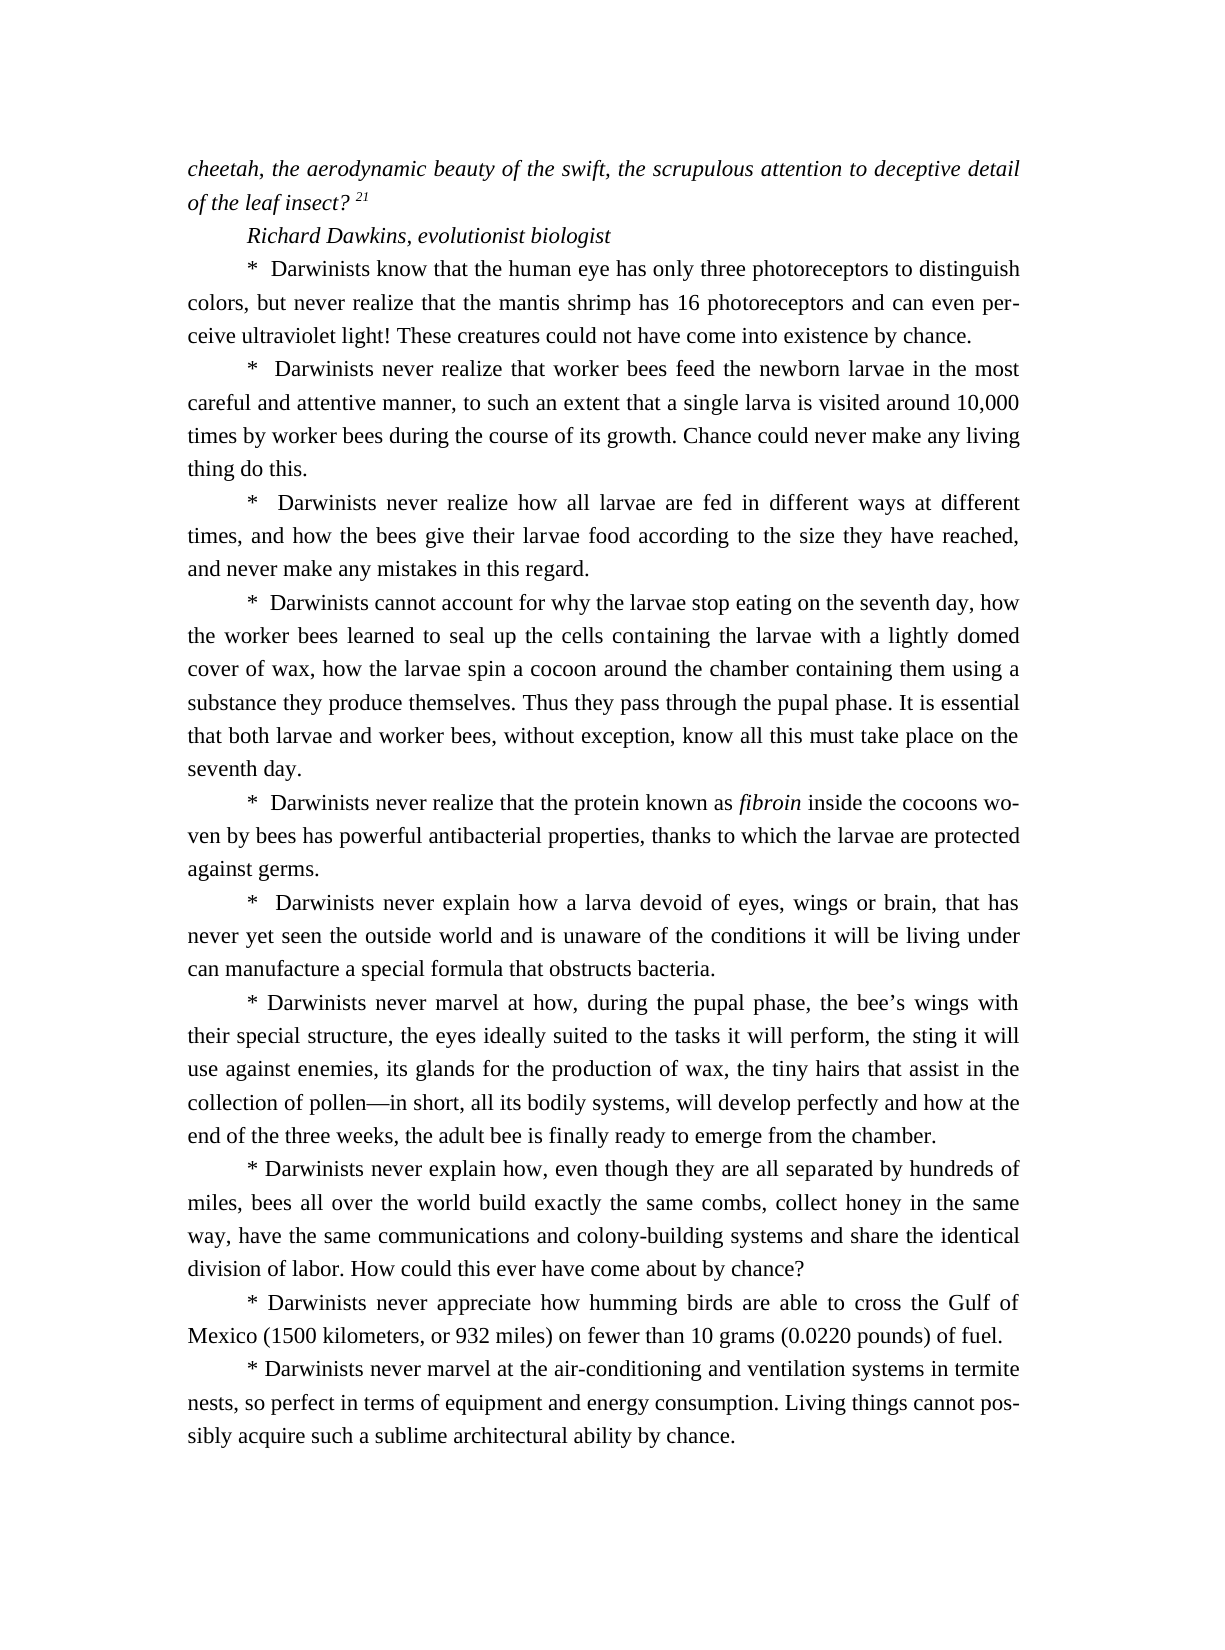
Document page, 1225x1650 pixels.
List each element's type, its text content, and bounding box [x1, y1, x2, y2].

text * Darwinists nev­er re­al­ize that work­er bees feed the new­born lar­vae in the most care­ful and at­ten­tive man­ner, to such an ex­tent that a sin­gle lar­va is vis­it­ed around 10,000 times by work­er bees dur­ing the course of its growth. Chance could nev­er make any liv­ing thing do this. [187, 350, 1020, 483]
text * Darwinists know that the hu­man eye has on­ly three pho­to­re­cep­tors to dis­tin­guish col­ors, but nev­er re­al­ize that the man­tis shrimp has 16 pho­to­re­cep­tors and can even per­ceive ul­tra­vi­o­let light! These crea­tures could not have come in­to ex­is­tence by chance. [187, 250, 1020, 350]
text * Darwinists nev­er ap­pre­ci­ate how hum­ming birds are able to cross the Gulf of Mexico (1500 kil­o­me­ters, or 932 miles) on few­er than 10 grams (0.0220 pounds) of fu­el. [187, 1283, 1020, 1350]
text * Darwinists nev­er ex­plain how a lar­va de­void of eyes, wings or brain, that has nev­er yet seen the out­side world and is un­a­ware of the con­di­tions it will be liv­ing un­der can man­u­fac­ture a spe­cial for­mu­la that ob­structs bac­te­ria. [187, 883, 1020, 983]
text * Darwinists nev­er ex­plain how, even though they are all sep­a­rat­ed by hun­dreds of miles, bees all over the world build ex­act­ly the same combs, col­lect hon­ey in the same way, have the same com­mu­ni­ca­tions and col­o­ny-build­ing sys­tems and share the iden­ti­cal di­vi­sion of la­bor. How could this ev­er have come about by chance? [187, 1150, 1020, 1283]
text * Darwinists nev­er re­al­ize how all lar­vae are fed in dif­fer­ent ways at dif­fer­ent times, and how the bees give their lar­vae food ac­cord­ing to the size they have reached, and nev­er make any mis­takes in this re­gard. [187, 483, 1020, 583]
text * Darwinists can­not ac­count for why the lar­vae stop eat­ing on the sev­enth day, how the work­er bees learned to seal up the cells con­tain­ing the lar­vae with a light­ly domed cov­er of wax, how the lar­vae spin a co­coon around the cham­ber con­tain­ing them us­ing a sub­stance they pro­duce them­selves. Thus they pass through the pu­pal phase. It is es­sen­tial that both lar­vae and work­er bees, with­out ex­cep­tion, know all this must take place on the sev­enth day. [187, 583, 1020, 783]
text * Darwinists nev­er mar­vel at how, dur­ing the pu­pal phase, the bee’s wings with their spe­cial struc­ture, the eyes ide­al­ly suit­ed to the tasks it will per­form, the sting it will use against en­e­mies, its glands for the pro­duc­tion of wax, the ti­ny hairs that as­sist in the col­lec­tion of pol­len—in short, all its bod­i­ly sys­tems, will de­vel­op per­fect­ly and how at the end of the three weeks, the adult bee is fi­nal­ly ready to emerge from the cham­ber. [187, 983, 1020, 1150]
text * Darwinists nev­er re­al­ize that the pro­tein known as fi­broin in­side the co­coons wo­ven by bees has pow­er­ful an­ti­bac­te­ri­al prop­er­ties, thanks to which the lar­vae are pro­tect­ed against germs. [187, 783, 1020, 883]
text Richard Dawkins, ev­o­lu­tion­ist bi­ol­o­gist [187, 217, 1020, 250]
text * Darwinists nev­er mar­vel at the air-con­di­tion­ing and ven­ti­la­tion sys­tems in ter­mite nests, so per­fect in terms of equip­ment and en­er­gy con­sump­tion. Living things can­not pos­si­bly ac­quire such a sub­lime ar­chi­tec­tur­al abil­i­ty by chance. [187, 1350, 1020, 1450]
text chee­tah, the aer­o­dy­nam­ic beau­ty of the swift, the scru­pu­lous at­ten­tion to de­cep­tive de­tail of the leaf in­sect? 21 [187, 150, 1020, 217]
